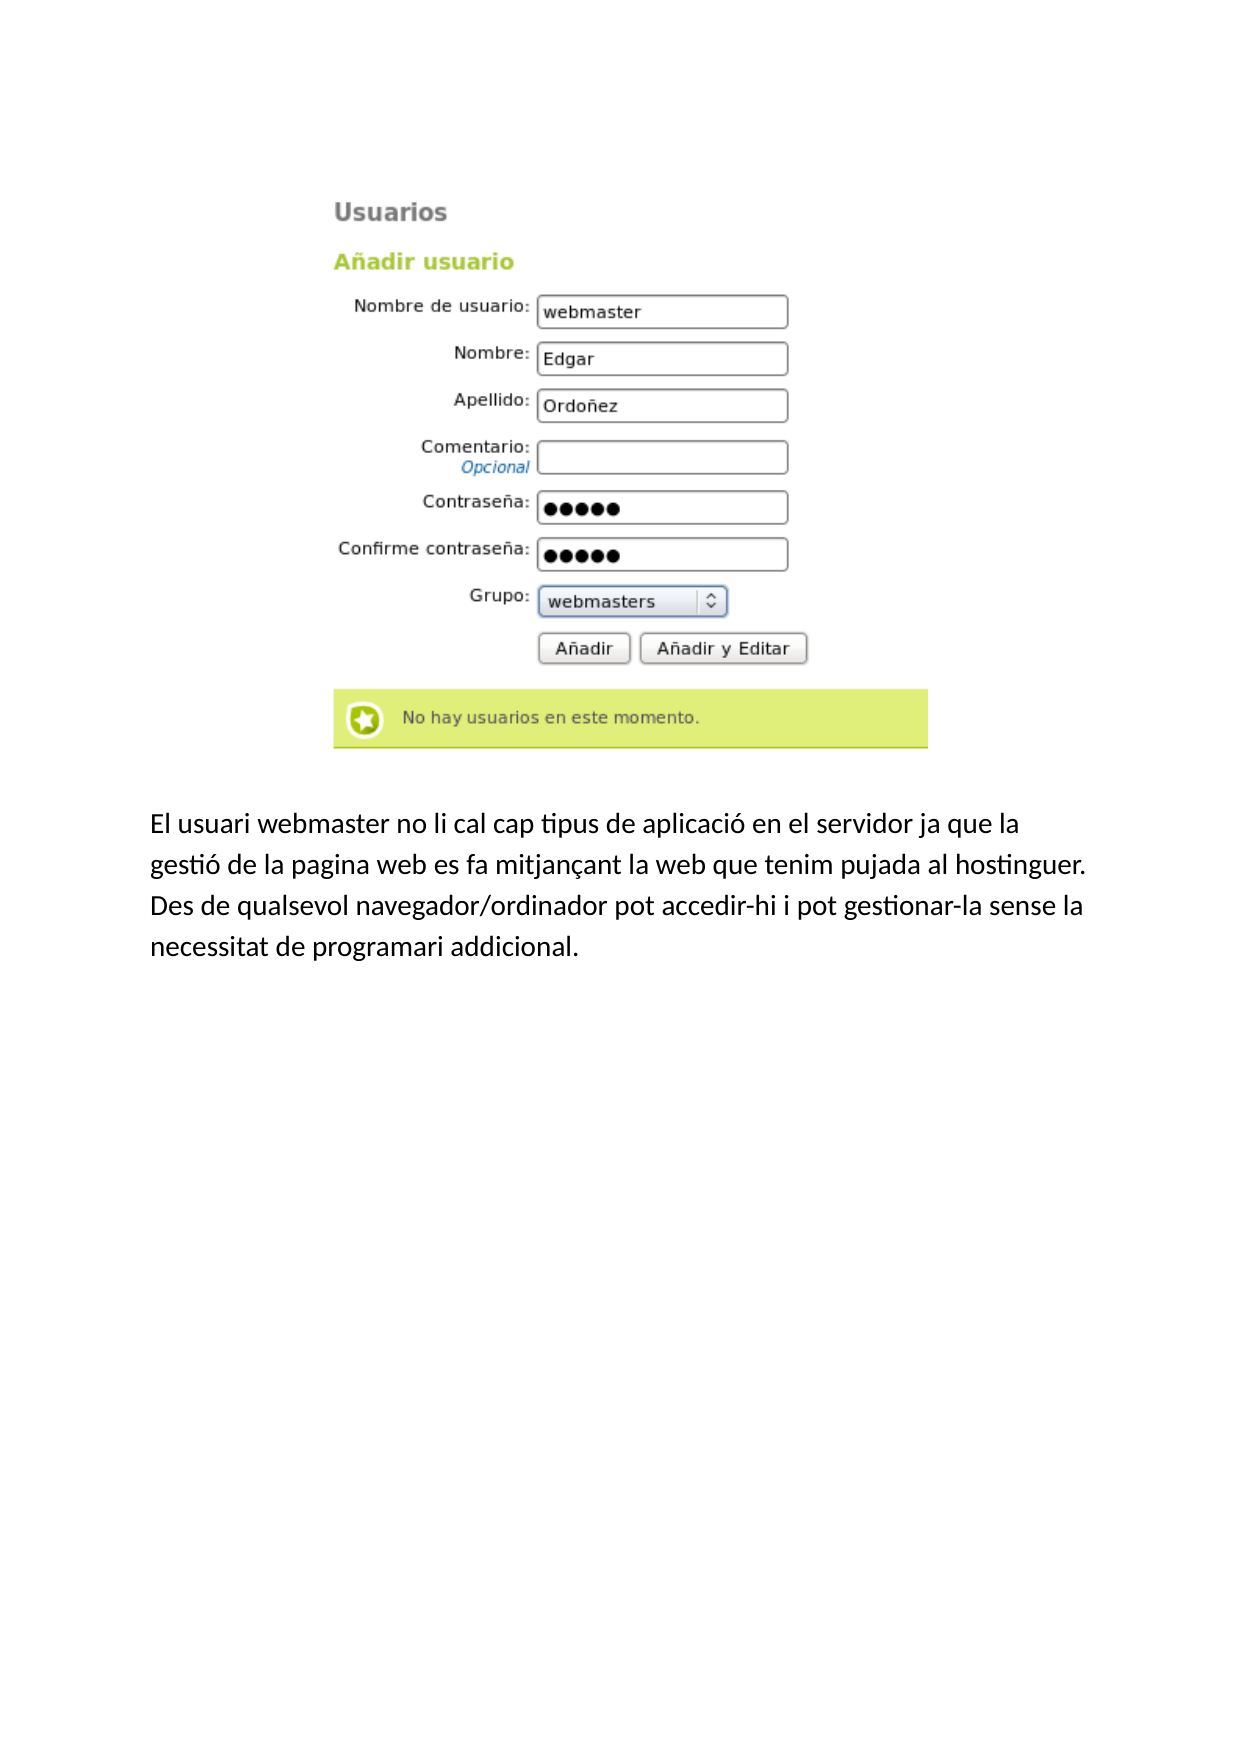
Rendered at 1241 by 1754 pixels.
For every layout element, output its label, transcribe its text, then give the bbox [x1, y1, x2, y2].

text El usuari webmaster no li cal cap tipus de aplicació en el servidor ja que la gestió de la pagina web es fa mitjançant la web que tenim pujada al hostinguer. Des de qualsevol navegador/ordinador pot accedir-hi i pot gestionar-la sense la necessitat de programari addicional. [150, 805, 1090, 963]
picture [312, 191, 928, 755]
